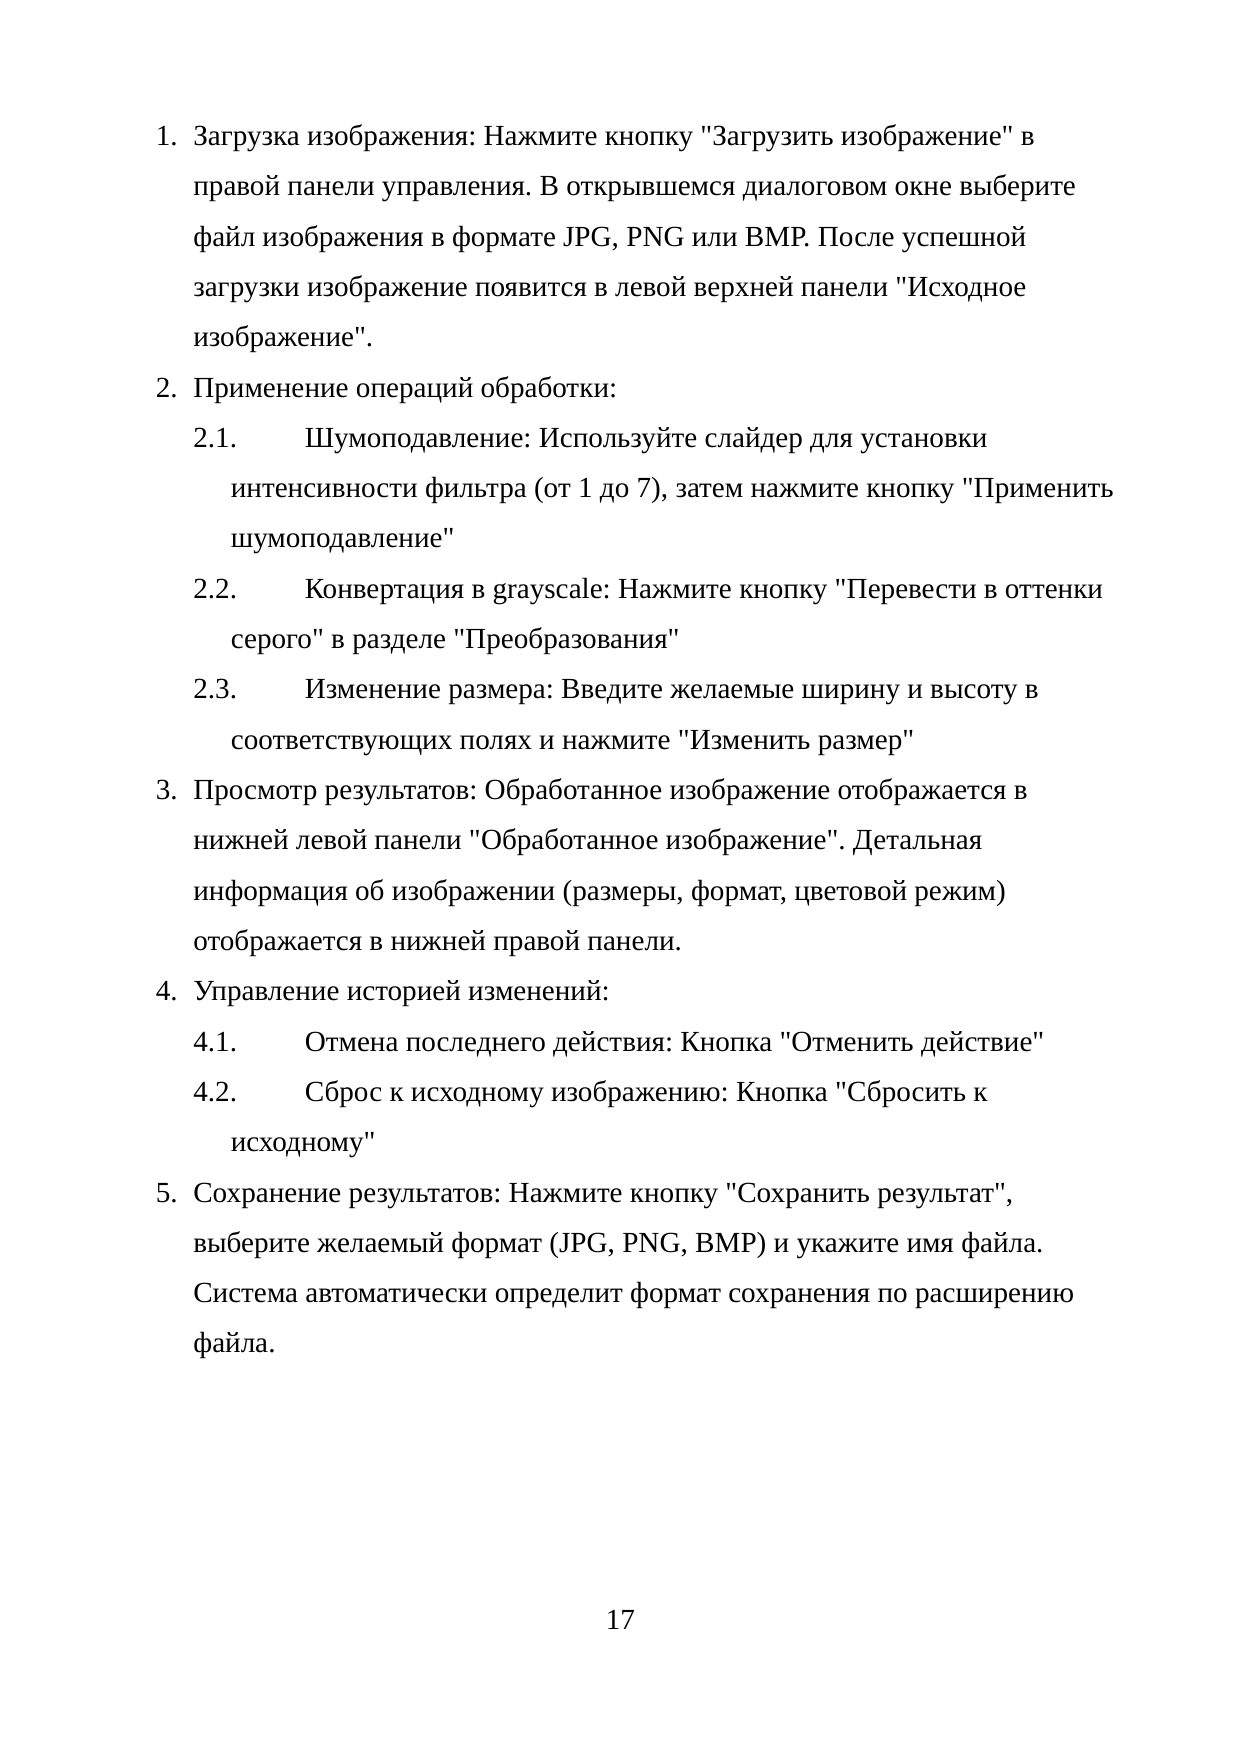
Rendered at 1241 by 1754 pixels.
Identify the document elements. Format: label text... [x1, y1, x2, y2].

list Шумоподавление: Используйте слайдер для установки интенсивности фильтра (от 1 до 7), затем нажмите кнопку "Применить шумоподавление" [193, 420, 1122, 554]
list Отмена последнего действия: Кнопка "Отменить действие" [193, 1024, 1122, 1057]
list Сброс к исходному изображению: Кнопка "Сбросить к исходному" [193, 1074, 1122, 1158]
list Применение операций обработки: [156, 370, 1122, 403]
list Управление историей изменений: [156, 973, 1122, 1007]
list Загрузка изображения: Нажмите кнопку "Загрузить изображение" в правой панели управления. В открывшемся диалоговом окне выберите файл изображения в формате JPG, PNG или BMP. После успешной загрузки изображение появится в левой верхней панели "Исходное изображение". [156, 118, 1122, 353]
list Конвертация в grayscale: Нажмите кнопку "Перевести в оттенки серого" в разделе "Преобразования" [193, 571, 1122, 655]
list Просмотр результатов: Обработанное изображение отображается в нижней левой панели "Обработанное изображение". Детальная информация об изображении (размеры, формат, цветовой режим) отображается в нижней правой панели. [156, 772, 1122, 957]
list Сохранение результатов: Нажмите кнопку "Сохранить результат", выберите желаемый формат (JPG, PNG, BMP) и укажите имя файла. Система автоматически определит формат сохранения по расширению файла. [156, 1175, 1122, 1359]
list Изменение размера: Введите желаемые ширину и высоту в соответствующих полях и нажмите "Изменить размер" [193, 672, 1122, 755]
